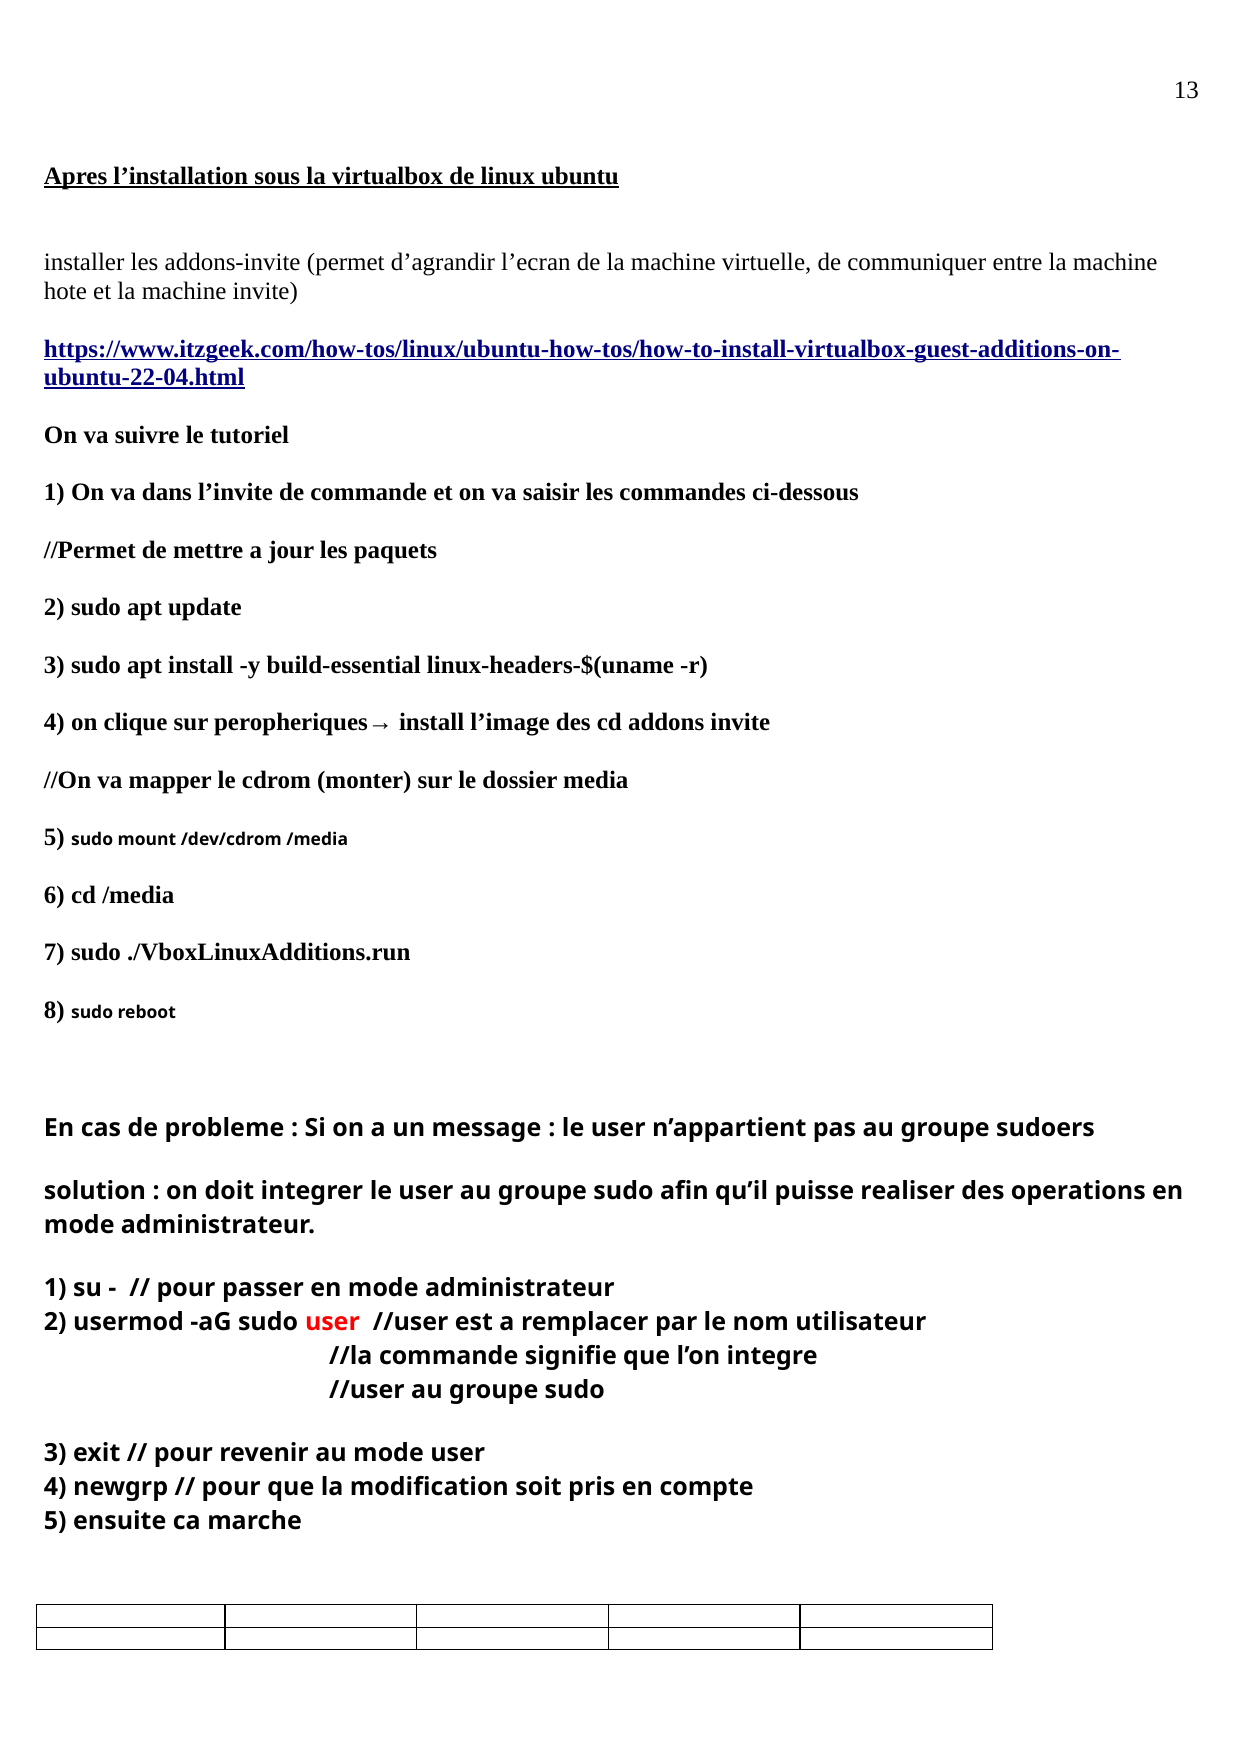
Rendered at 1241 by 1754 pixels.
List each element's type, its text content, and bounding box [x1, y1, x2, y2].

text installer les addons-invite (permet d’agrandir l’ecran de la machine virtuelle, de communiquer entre la machine hote et la machine invite) [44, 247, 1198, 305]
text Apres l’installation sous la virtualbox de linux ubuntu [44, 161, 1198, 190]
text 5) ensuite ca marche [44, 1503, 1198, 1537]
text 5) sudo mount /dev/cdrom /media [44, 822, 1198, 851]
text 1) On va dans l’invite de commande et on va saisir les commandes ci-dessous [44, 477, 1198, 506]
text On va suivre le tutoriel [44, 420, 1198, 449]
text 1) su - // pour passer en mode administrateur [44, 1270, 1198, 1304]
text //la commande signifie que l’on integre [44, 1338, 1198, 1372]
text 2) sudo apt update [44, 592, 1198, 621]
text En cas de probleme : Si on a un message : le user n’appartient pas au groupe sudoers [44, 1110, 1198, 1144]
text https://www.itzgeek.com/how-tos/linux/ubuntu-how-tos/how-to-install-virtualbox-guest-additions-on-ubuntu-22-04.html [44, 334, 1198, 391]
text 2) usermod -aG sudo user //user est a remplacer par le nom utilisateur [44, 1304, 1198, 1338]
text 3) exit // pour revenir au mode user [44, 1435, 1198, 1469]
text //On va mapper le cdrom (monter) sur le dossier media [44, 765, 1198, 794]
text 6) cd /media [44, 880, 1198, 909]
text 8) sudo reboot [44, 995, 1198, 1024]
text 4) on clique sur peropheriques→ install l’image des cd addons invite [44, 707, 1198, 736]
text solution : on doit integrer le user au groupe sudo afin qu’il puisse realiser des operations en mode administrateur. [44, 1173, 1198, 1241]
text 4) newgrp // pour que la modification soit pris en compte [44, 1469, 1198, 1503]
text //user au groupe sudo [44, 1372, 1198, 1406]
text 7) sudo ./VboxLinuxAdditions.run [44, 937, 1198, 966]
text 3) sudo apt install -y build-essential linux-headers-$(uname -r) [44, 650, 1198, 679]
text //Permet de mettre a jour les paquets [44, 535, 1198, 564]
